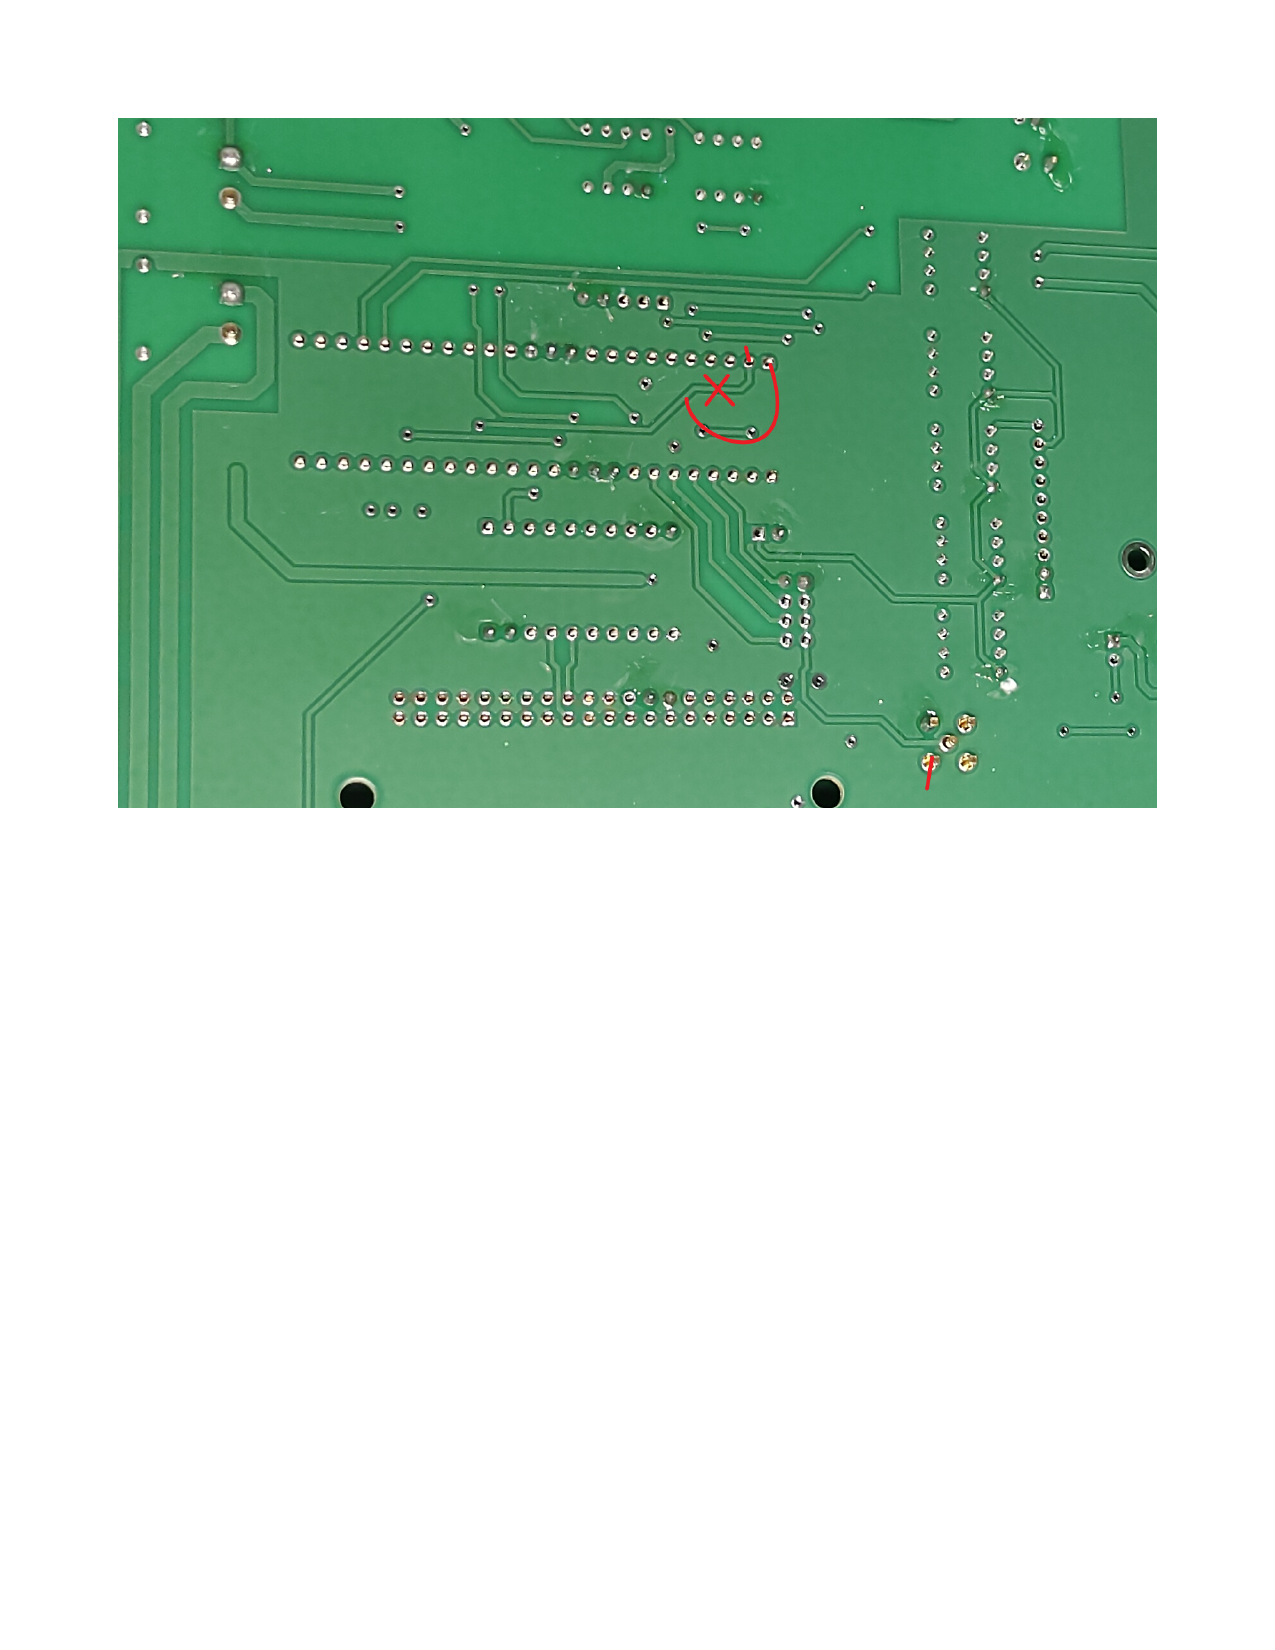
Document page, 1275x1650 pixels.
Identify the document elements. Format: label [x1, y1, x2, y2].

picture [118, 118, 1157, 808]
